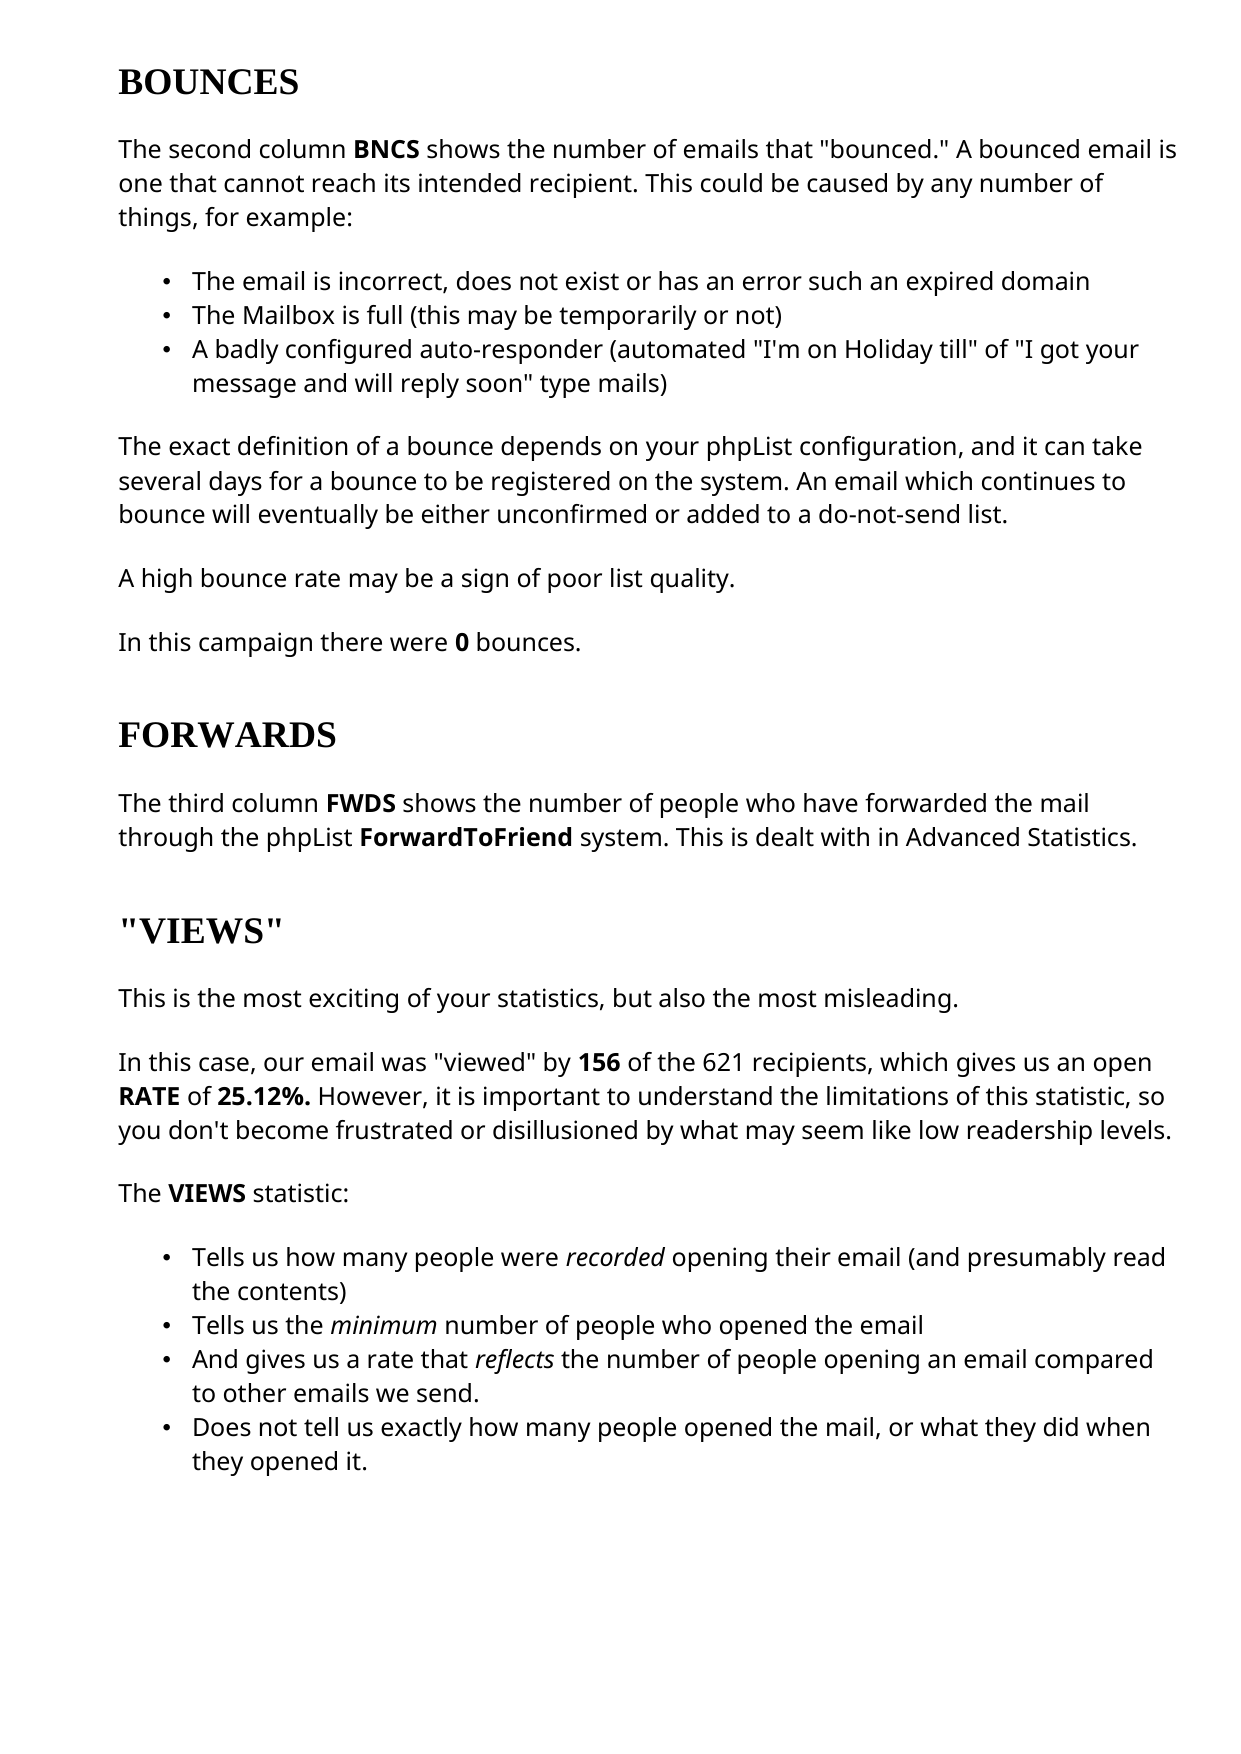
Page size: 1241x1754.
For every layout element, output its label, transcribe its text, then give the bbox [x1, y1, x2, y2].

text In this case, our email was "viewed" by 156 of the 621 recipients, which gives us an open RATE of 25.12%. However, it is important to understand the limitations of this statistic, so you don't become frustrated or disillusioned by what may seem like low readership levels. [118, 1044, 1181, 1146]
text This is the most exciting of your statistics, but also the most misleading. [118, 981, 1181, 1015]
subtitle "Views" [118, 908, 1181, 951]
text In this campaign there were 0 bounces. [118, 624, 1181, 658]
list Does not tell us exactly how many people opened the mail, or what they did when they opened it. [162, 1410, 1181, 1478]
text The third column FWDS shows the number of people who have forwarded the mail through the phpList ForwardToFriend system. This is dealt with in Advanced Statistics. [118, 785, 1181, 853]
list And gives us a rate that reflects the number of people opening an email compared to other emails we send. [162, 1342, 1181, 1410]
text The exact definition of a bounce depends on your phpList configuration, and it can take several days for a bounce to be registered on the system. An email which continues to bounce will eventually be either unconfirmed or added to a do-not-send list. [118, 429, 1181, 531]
list A badly configured auto-responder (automated "I'm on Holiday till" of "I got your message and will reply soon" type mails) [162, 331, 1181, 399]
text The second column BNCS shows the number of emails that "bounced." A bounced email is one that cannot reach its intended recipient. This could be caused by any number of things, for example: [118, 132, 1181, 234]
text A high bounce rate may be a sign of poor list quality. [118, 561, 1181, 595]
list Tells us the minimum number of people who opened the email [162, 1307, 1181, 1342]
subtitle Forwards [118, 713, 1181, 756]
subtitle Bounces [118, 59, 1181, 102]
list The Mailbox is full (this may be temporarily or not) [162, 297, 1181, 331]
list Tells us how many people were recorded opening their email (and presumably read the contents) [162, 1239, 1181, 1307]
list The email is incorrect, does not exist or has an error such an expired domain [162, 263, 1181, 297]
text The VIEWS statistic: [118, 1176, 1181, 1210]
